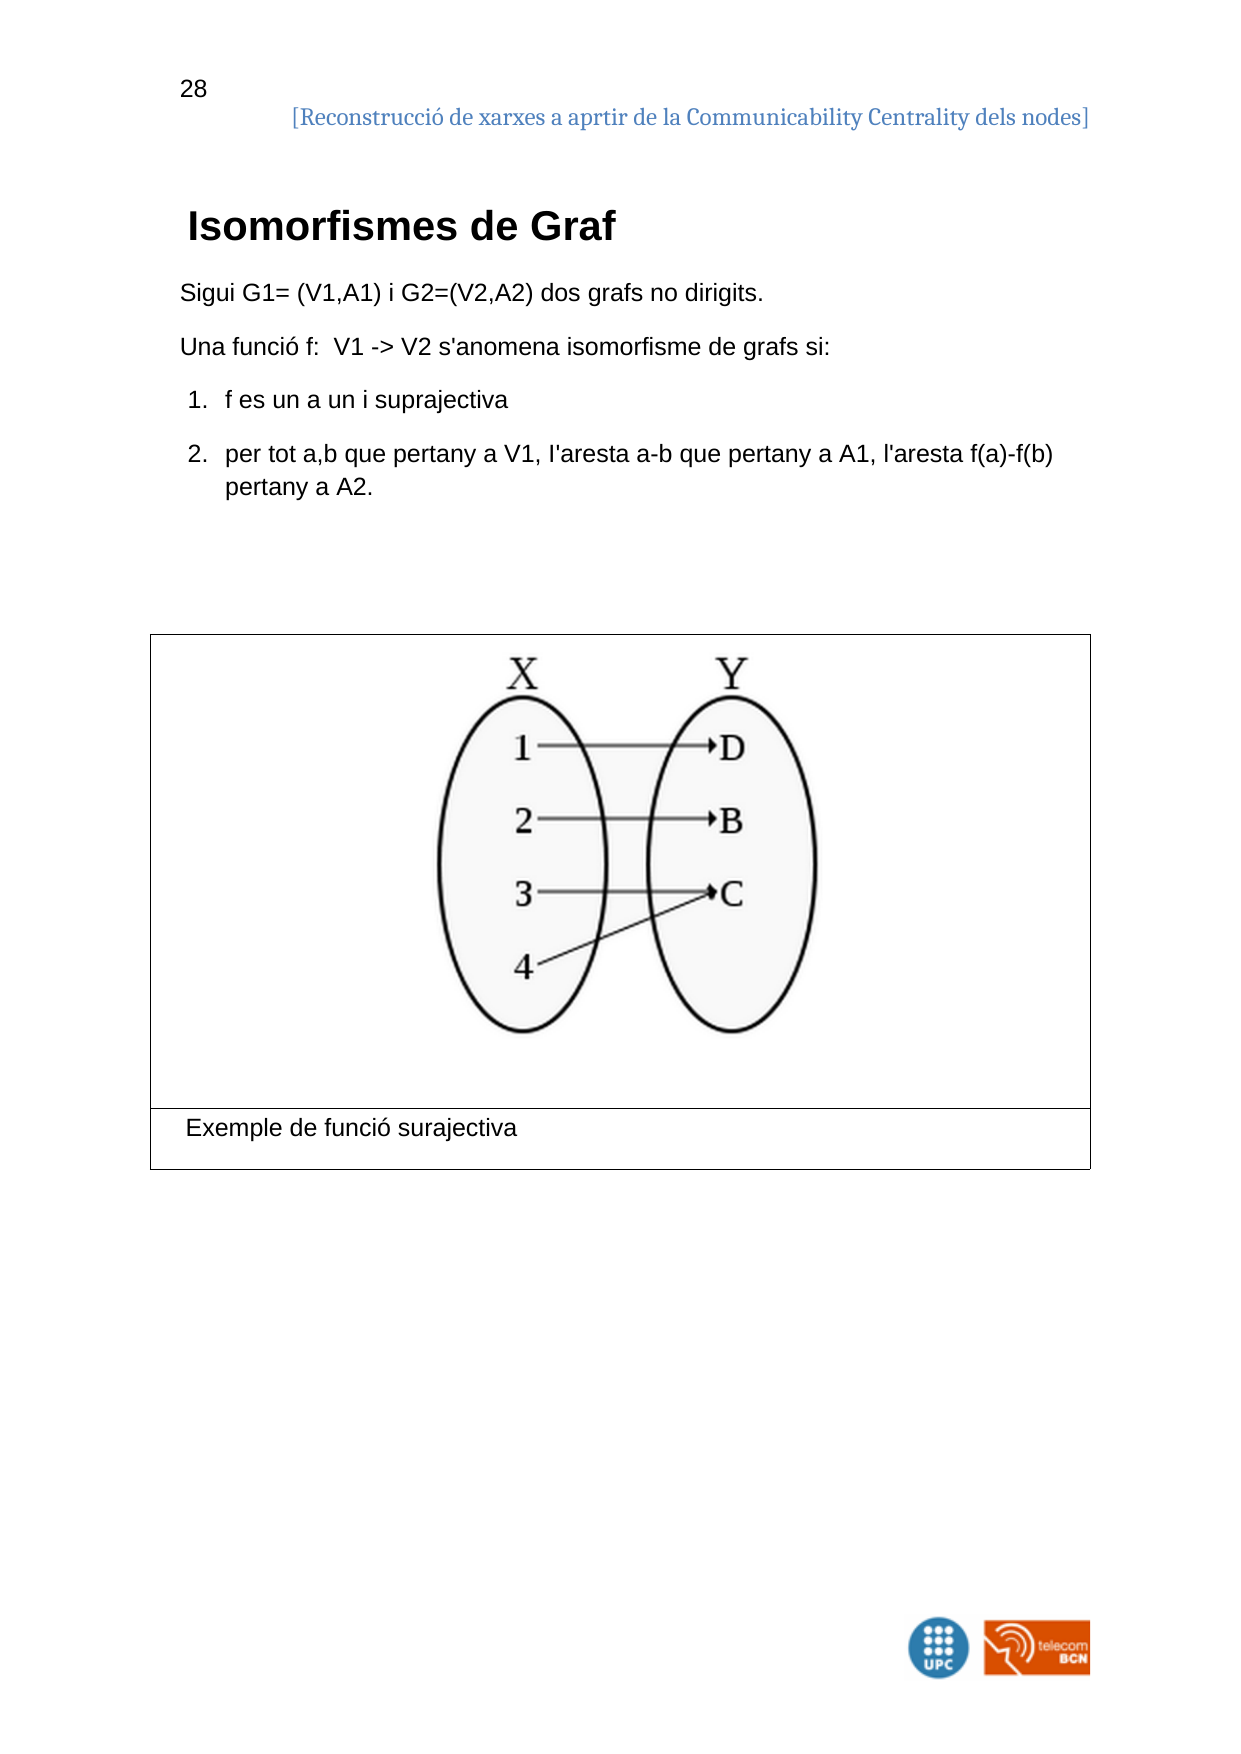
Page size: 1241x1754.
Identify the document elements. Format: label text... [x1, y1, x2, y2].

table_header [151, 635, 1090, 639]
picture [904, 1614, 1091, 1681]
picture [385, 639, 855, 1048]
table_header [151, 640, 1090, 1107]
list f es un a un i suprajectiva [187, 385, 1090, 414]
list per tot a,b que pertany a V1, I'aresta a-b que pertany a A1, l'aresta f(a)-f(b) pertany a A2. [187, 439, 1090, 501]
text Una funció f: V1 -> V2 s'anomena isomorfisme de grafs si: [150, 331, 1090, 360]
subtitle Isomorfismes de Graf [187, 202, 1090, 249]
table_cell Exemple de funció surajectiva [151, 1109, 1090, 1169]
text Sigui G1= (V1,A1) i G2=(V2,A2) dos grafs no dirigits. [150, 278, 1090, 306]
